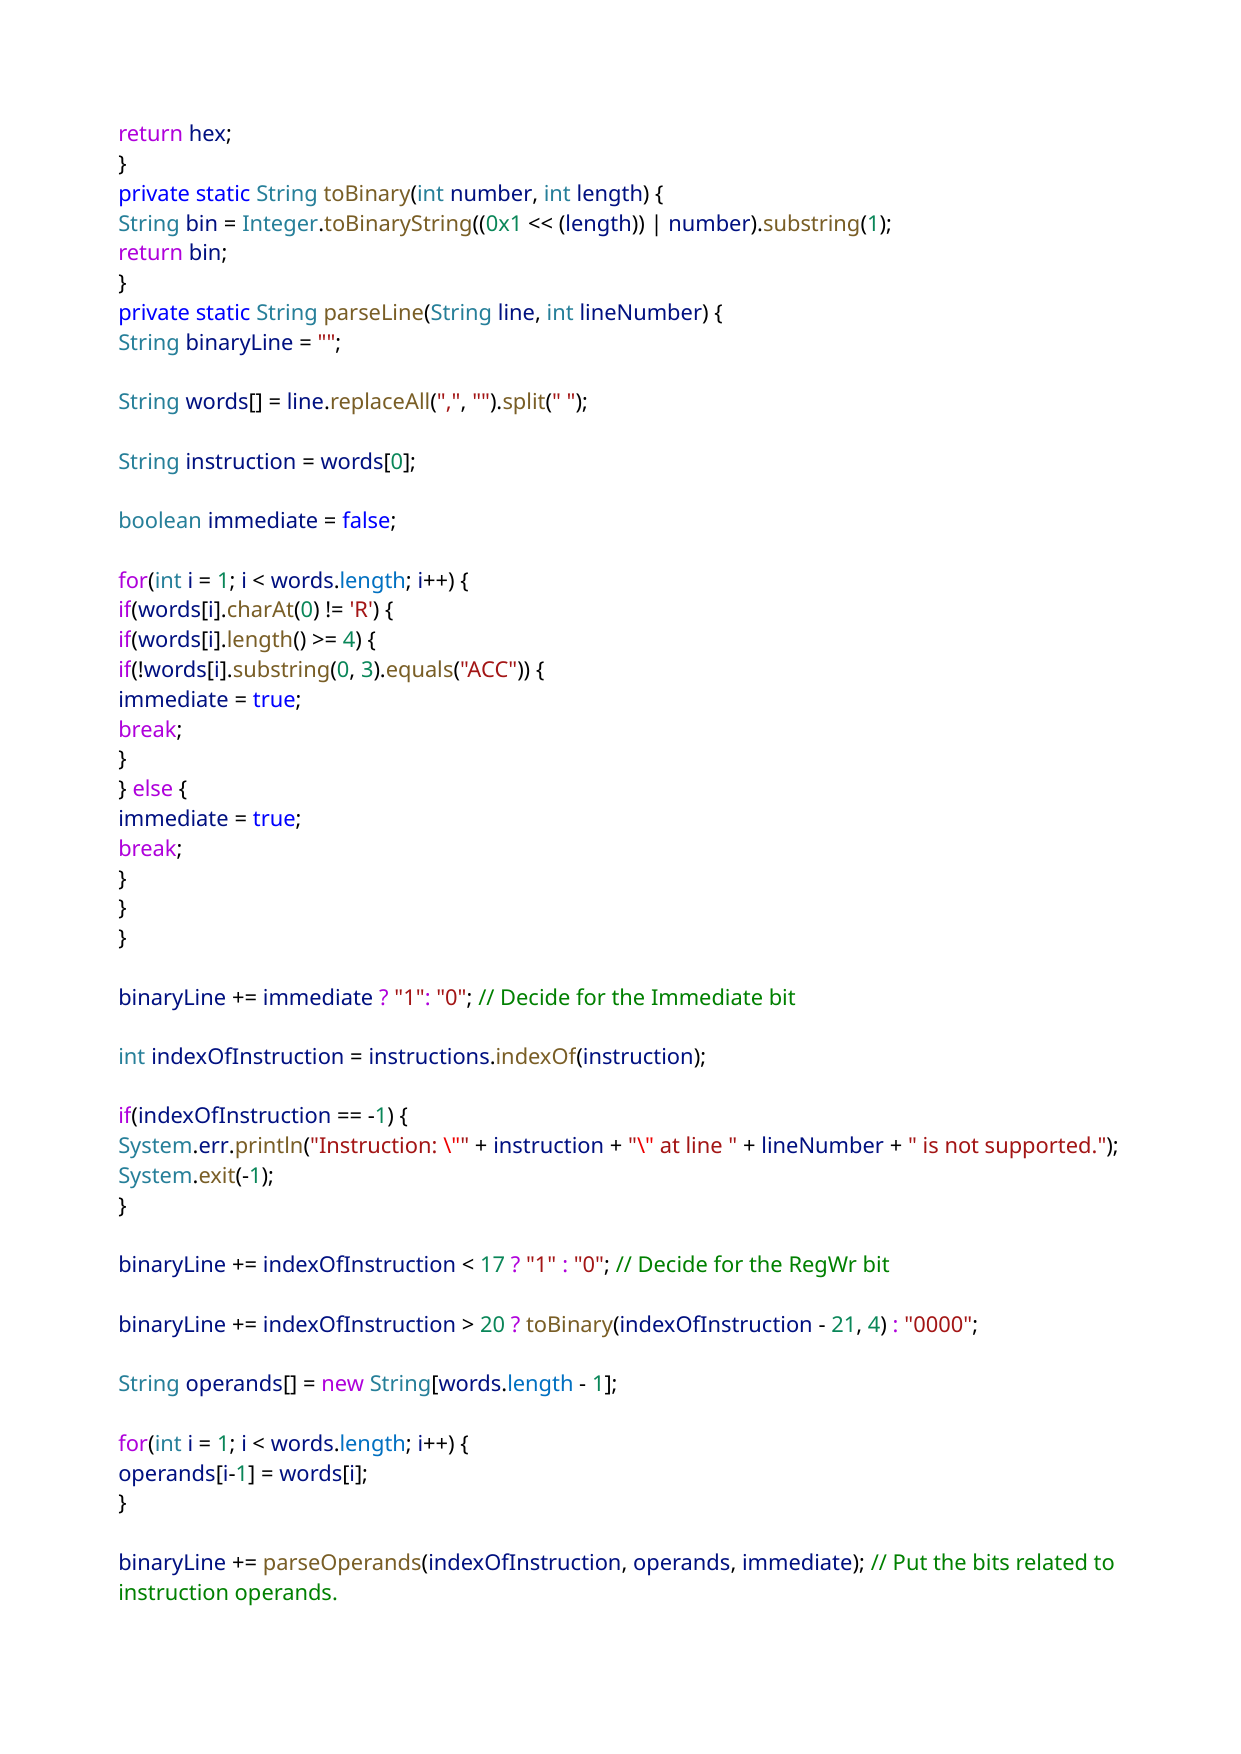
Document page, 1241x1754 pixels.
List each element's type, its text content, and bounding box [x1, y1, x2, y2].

text if(words[i].charAt(0) != 'R') { [118, 594, 1122, 624]
text } [118, 892, 1122, 922]
text } else { [118, 773, 1122, 803]
text binaryLine += parseOperands(indexOfInstruction, operands, immediate); // Put the bits related to instruction operands. [118, 1547, 1122, 1606]
text System.err.println("Instruction: \"" + instruction + "\" at line " + lineNumber + " is not supported."); [118, 1130, 1122, 1160]
text } [118, 1190, 1122, 1220]
text break; [118, 833, 1122, 862]
text String instruction = words[0]; [118, 446, 1122, 475]
text String words[] = line.replaceAll(",", "").split(" "); [118, 386, 1122, 416]
text String binaryLine = ""; [118, 327, 1122, 356]
text binaryLine += indexOfInstruction < 17 ? "1" : "0"; // Decide for the RegWr bit [118, 1249, 1122, 1279]
text immediate = true; [118, 803, 1122, 833]
text String bin = Integer.toBinaryString((0x1 << (length)) | number).substring(1); [118, 207, 1122, 237]
text private static String toBinary(int number, int length) { [118, 178, 1122, 207]
text for(int i = 1; i < words.length; i++) { [118, 564, 1122, 594]
text for(int i = 1; i < words.length; i++) { [118, 1428, 1122, 1458]
text } [118, 922, 1122, 952]
text } [118, 148, 1122, 178]
text } [118, 743, 1122, 773]
text if(!words[i].substring(0, 3).equals("ACC")) { [118, 654, 1122, 684]
text } [118, 267, 1122, 297]
text String operands[] = new String[words.length - 1]; [118, 1368, 1122, 1398]
text } [118, 862, 1122, 892]
text return bin; [118, 237, 1122, 267]
text private static String parseLine(String line, int lineNumber) { [118, 297, 1122, 327]
text return hex; [118, 118, 1122, 148]
text binaryLine += indexOfInstruction > 20 ? toBinary(indexOfInstruction - 21, 4) : "0000"; [118, 1309, 1122, 1339]
text break; [118, 713, 1122, 743]
text operands[i-1] = words[i]; [118, 1458, 1122, 1487]
text } [118, 1487, 1122, 1517]
text if(indexOfInstruction == -1) { [118, 1101, 1122, 1130]
text if(words[i].length() >= 4) { [118, 624, 1122, 654]
text boolean immediate = false; [118, 505, 1122, 535]
text immediate = true; [118, 684, 1122, 713]
text System.exit(-1); [118, 1160, 1122, 1190]
text binaryLine += immediate ? "1": "0"; // Decide for the Immediate bit [118, 982, 1122, 1011]
text int indexOfInstruction = instructions.indexOf(instruction); [118, 1041, 1122, 1071]
